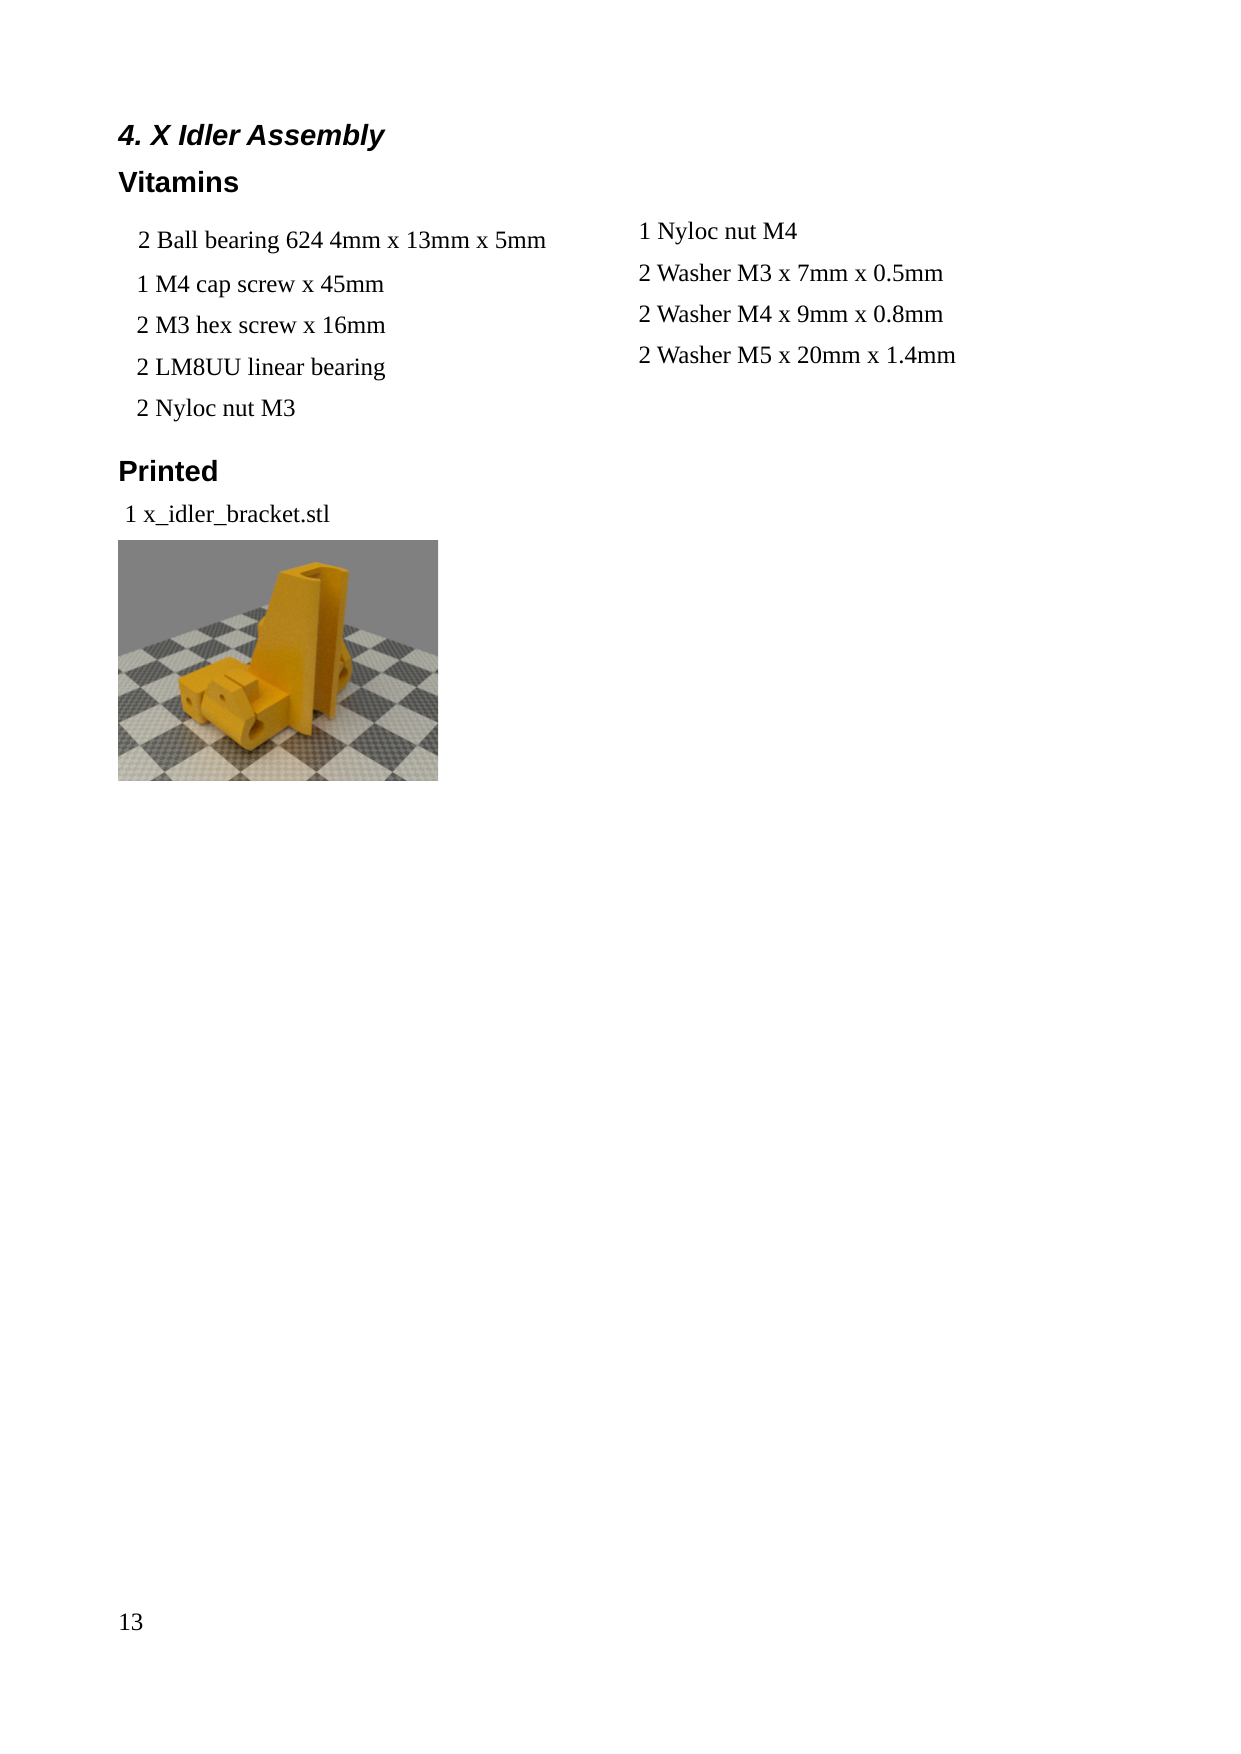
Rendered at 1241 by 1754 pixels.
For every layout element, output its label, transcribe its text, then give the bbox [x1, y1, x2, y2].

subtitle Printed [118, 454, 1122, 487]
subtitle X Idler Assembly [118, 118, 1122, 152]
table_header 2 Ball bearing 624 4mm x 13mm x 5mm 1 M4 cap screw x 45mm 2 M3 hex screw x 16mm 2 LM8UU linear bearing 2 Nyloc nut M3 [118, 211, 620, 440]
table_header 1 Nyloc nut M4 2 Washer M3 x 7mm x 0.5mm 2 Washer M4 x 9mm x 0.8mm 2 Washer M5 x 20mm x 1.4mm [620, 211, 1122, 440]
text 1 x_idler_bracket.stl [118, 499, 1122, 528]
subtitle Vitamins [118, 165, 1122, 199]
picture [118, 540, 439, 781]
